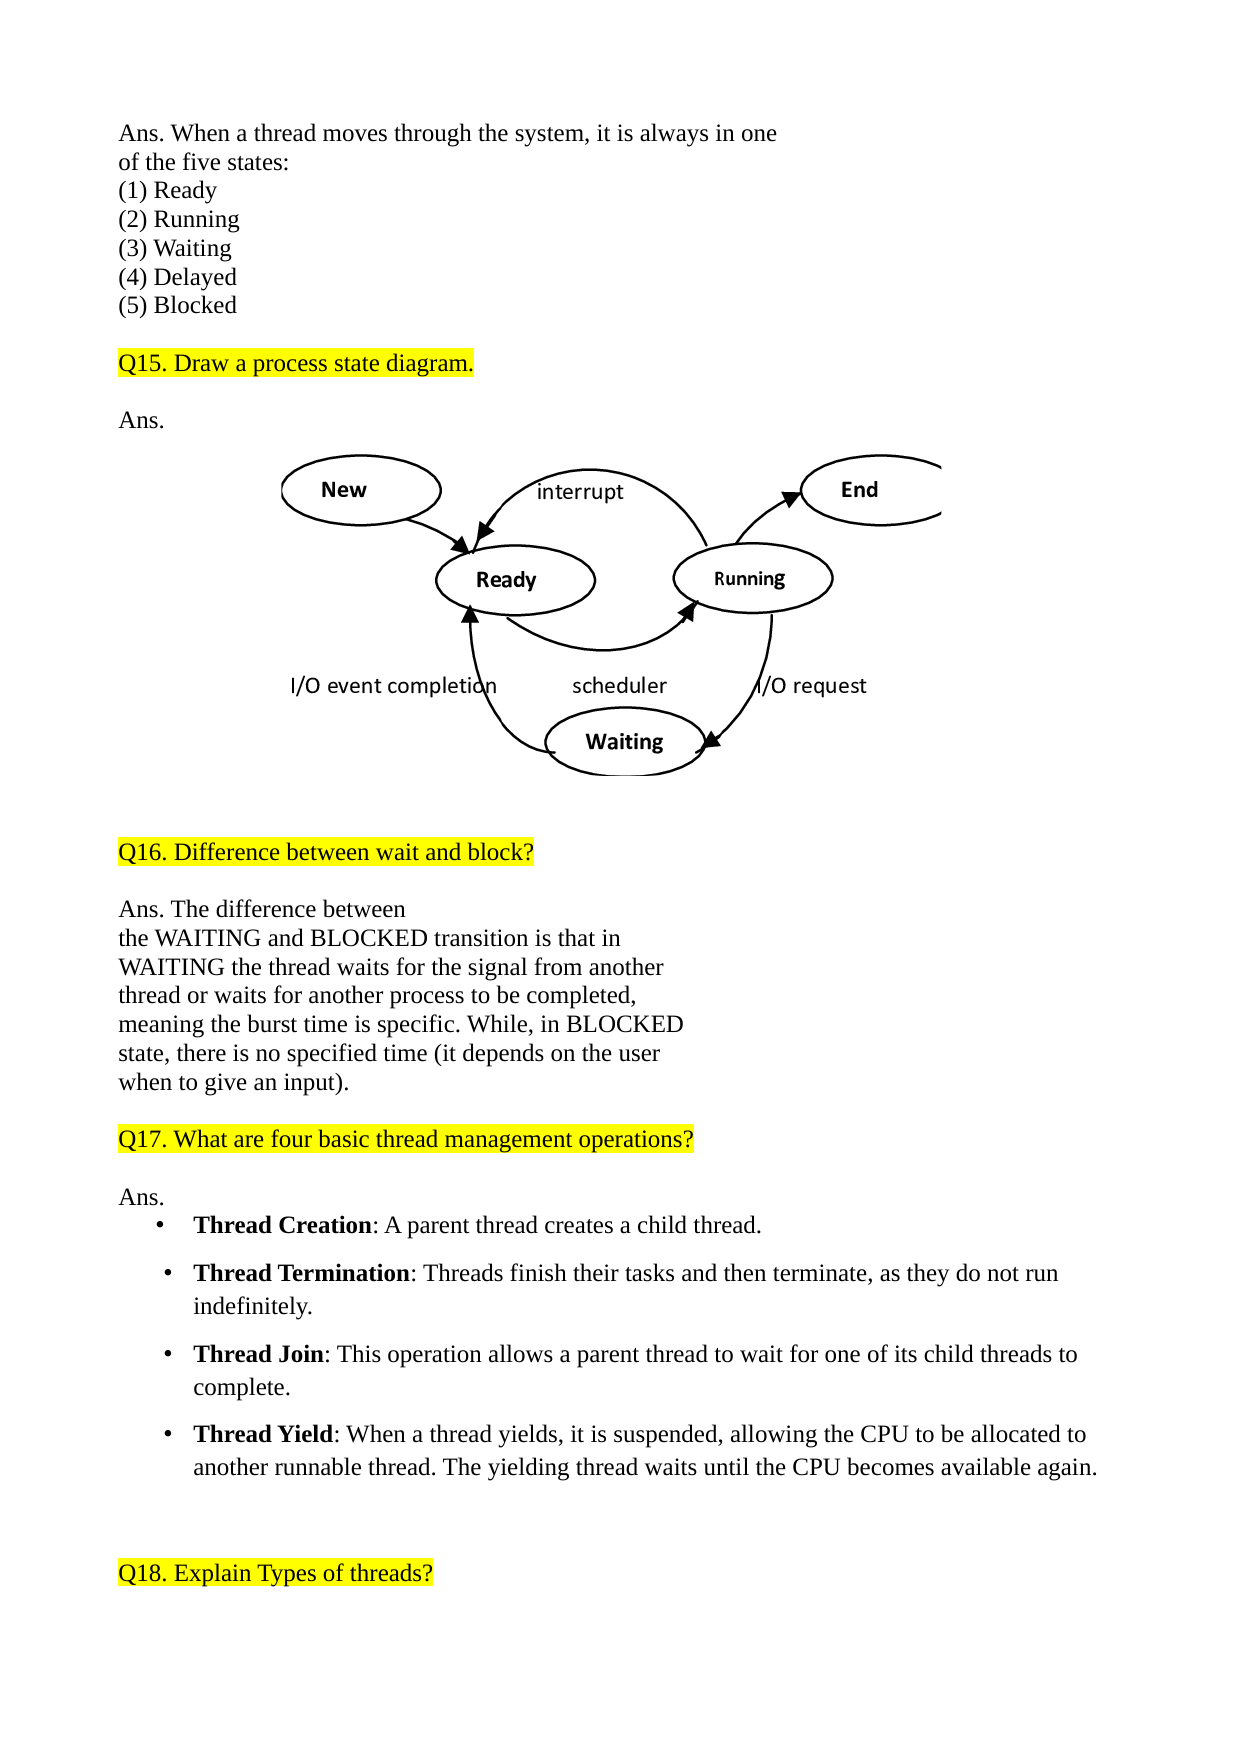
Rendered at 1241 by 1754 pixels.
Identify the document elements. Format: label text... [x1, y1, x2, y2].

list Thread Join: This operation allows a parent thread to wait for one of its child threads to complete. [164, 1339, 1122, 1401]
text the WAITING and BLOCKED transition is that in [118, 923, 1122, 952]
text (3) Waiting [118, 233, 1122, 262]
text Ans. The difference between [118, 894, 1122, 923]
text thread or waits for another process to be completed, [118, 981, 1122, 1009]
list Thread Yield: When a thread yields, it is suspended, allowing the CPU to be allocated to another runnable thread. The yielding thread waits until the CPU becomes available again. [164, 1419, 1122, 1481]
text of the five states: [118, 147, 1122, 176]
text meaning the burst time is specific. While, in BLOCKED [118, 1009, 1122, 1038]
text when to give an input). [118, 1067, 1122, 1096]
text state, there is no specified time (it depends on the user [118, 1038, 1122, 1067]
text Q17. What are four basic thread management operations? [118, 1124, 1122, 1153]
text Q15. Draw a process state diagram. [118, 348, 1122, 377]
picture [281, 454, 942, 776]
text (1) Ready [118, 176, 1122, 204]
text (5) Blocked [118, 291, 1122, 319]
list Thread Termination: Threads finish their tasks and then terminate, as they do not run indefinitely. [164, 1258, 1122, 1320]
text Ans. [118, 406, 1122, 434]
text (2) Running [118, 204, 1122, 233]
text Ans. When a thread moves through the system, it is always in one [118, 118, 1122, 147]
text Ans. [118, 1182, 1122, 1211]
text WAITING the thread waits for the signal from another [118, 952, 1122, 981]
text (4) Delayed [118, 262, 1122, 291]
list Thread Creation: A parent thread creates a child thread. [156, 1211, 1122, 1239]
text Q16. Difference between wait and block? [118, 837, 1122, 866]
text Q18. Explain Types of threads? [118, 1558, 1122, 1586]
